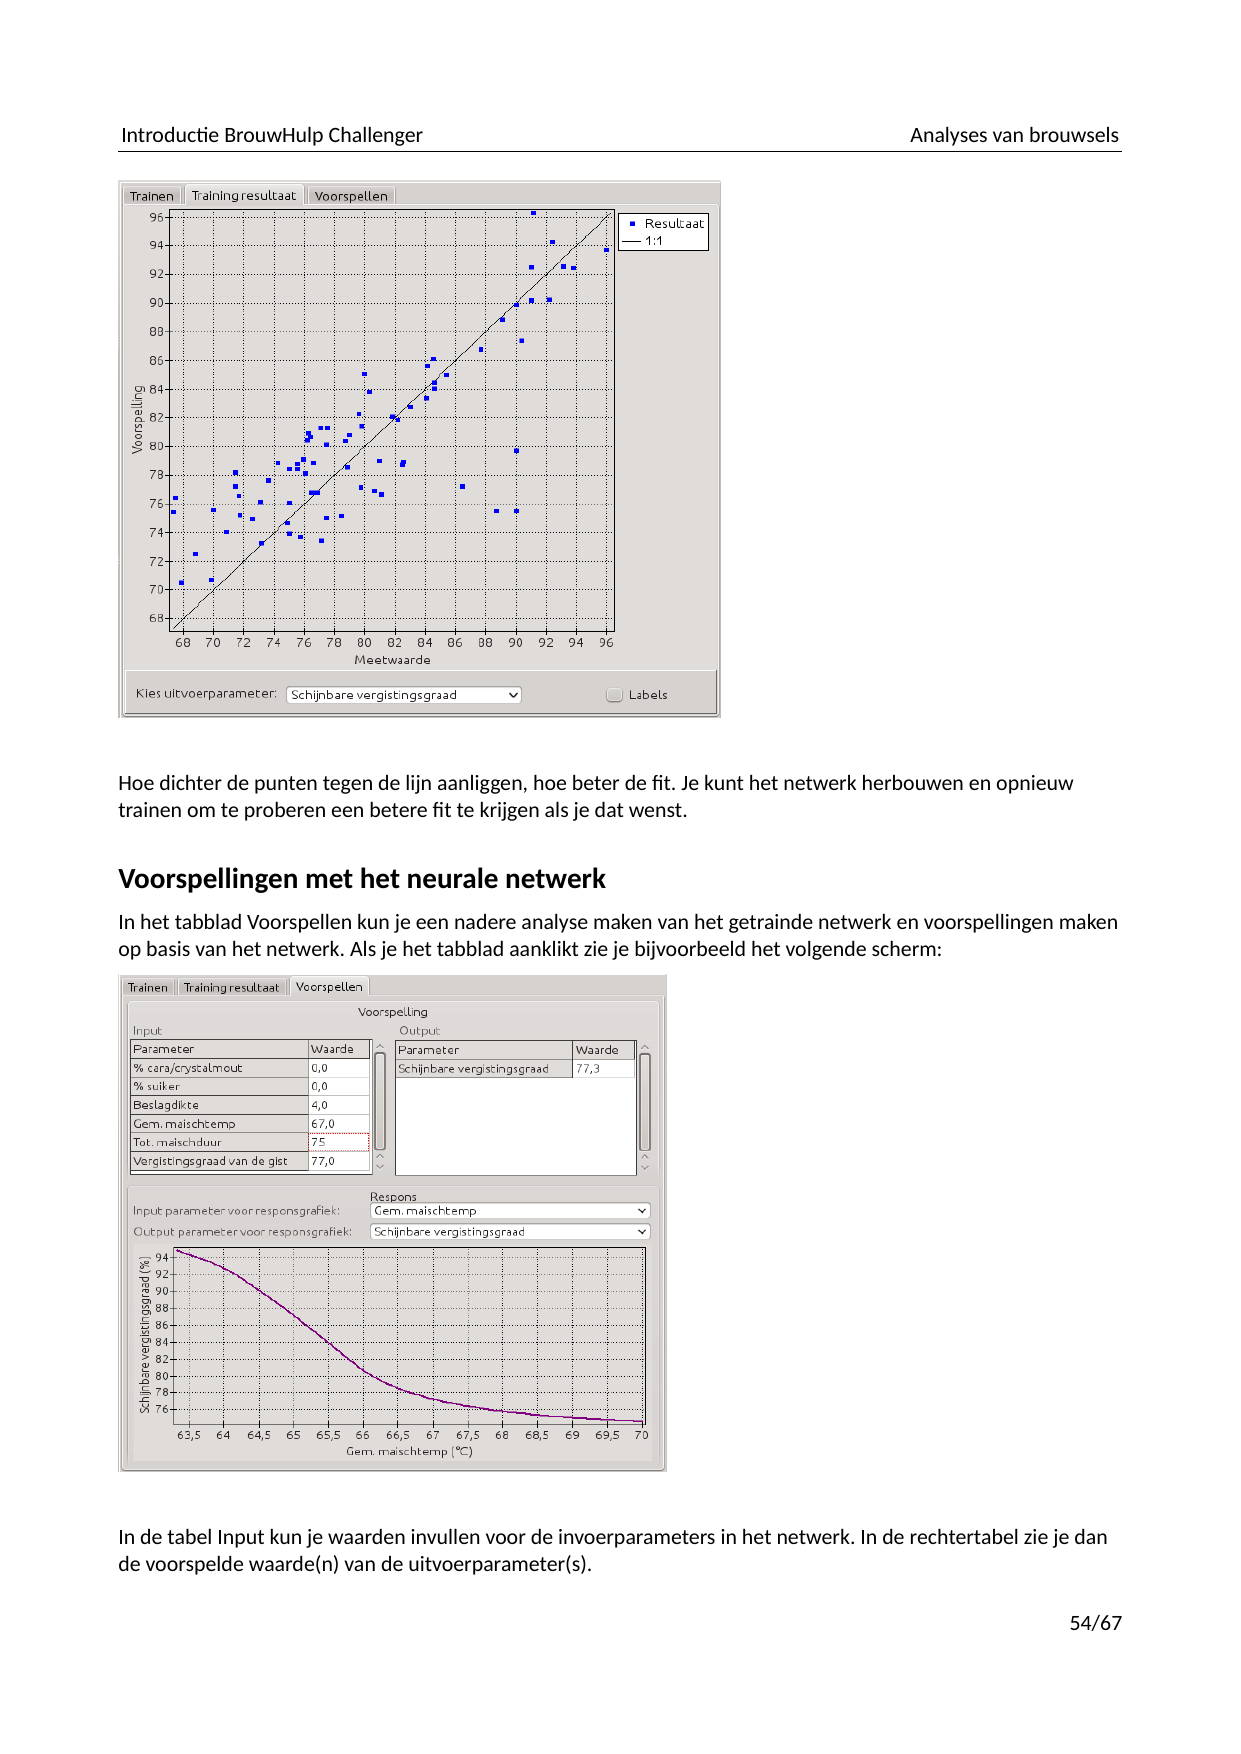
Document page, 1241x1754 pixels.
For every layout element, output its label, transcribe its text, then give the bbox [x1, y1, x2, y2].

text In het tabblad Voorspellen kun je een nadere analyse maken van het getrainde netwerk en voorspellingen maken op basis van het netwerk. Als je het tabblad aanklikt zie je bijvoorbeeld het volgende scherm: [118, 908, 1122, 962]
picture [118, 974, 667, 1472]
text Hoe dichter de punten tegen de lijn aanliggen, hoe beter de fit. Je kunt het netwerk herbouwen en opnieuw trainen om te proberen een betere fit te krijgen als je dat wenst. [118, 769, 1122, 823]
text In de tabel Input kun je waarden invullen voor de invoerparameters in het netwerk. In de rechtertabel zie je dan de voorspelde waarde(n) van de uitvoerparameter(s). [118, 1523, 1122, 1577]
picture [118, 180, 721, 718]
subtitle Voorspellingen met het neurale netwerk [118, 860, 1122, 896]
